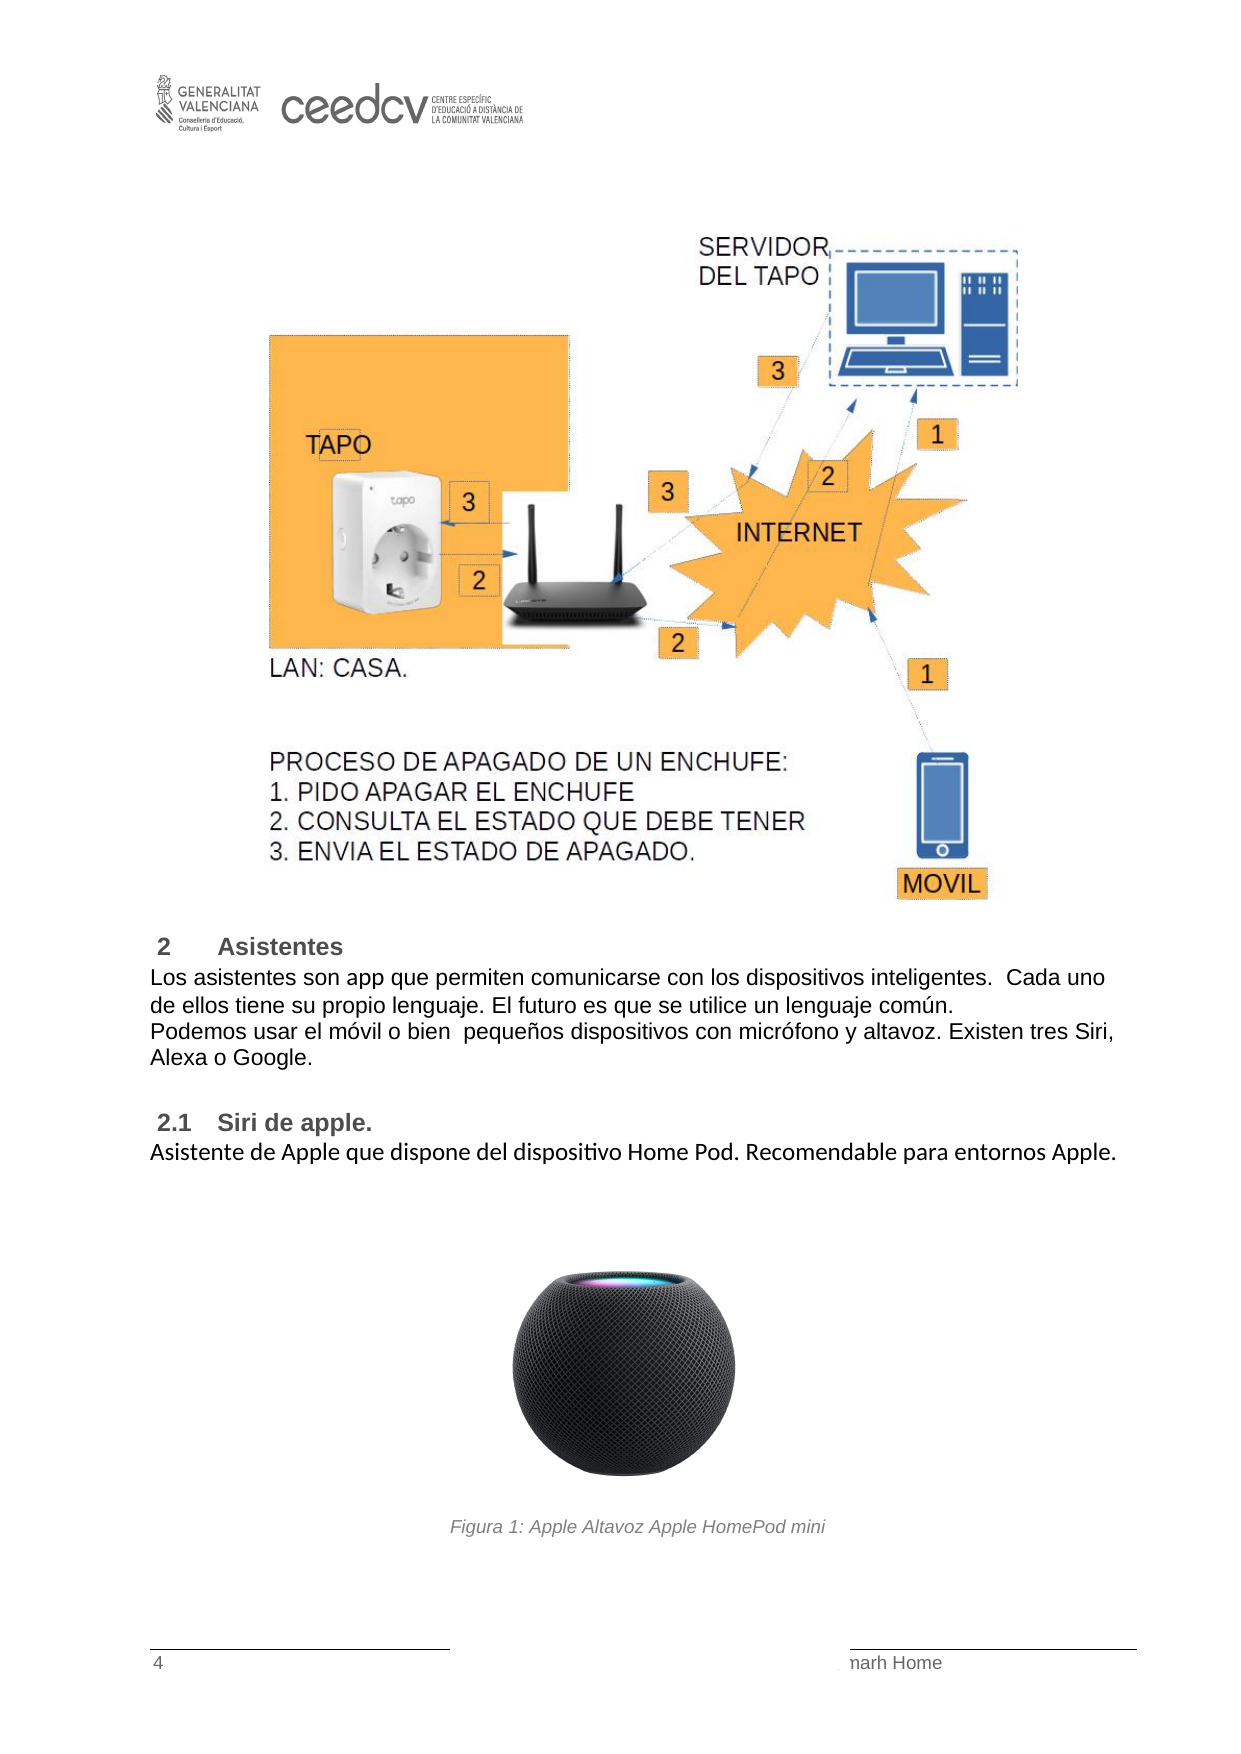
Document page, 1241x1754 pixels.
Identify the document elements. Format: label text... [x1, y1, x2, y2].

picture [269, 236, 1018, 900]
text Los asistentes son app que permiten comunicarse con los dispositivos inteligentes. Cada uno de ellos tiene su propio lenguaje. El futuro es que se utilice un lenguaje común. [150, 961, 1137, 1018]
subtitle Siri de apple. [150, 1109, 1137, 1137]
text Figura 1: Apple Altavoz Apple HomePod mini [450, 1252, 850, 1537]
subtitle Asistentes [150, 934, 1137, 961]
picture [481, 1231, 767, 1516]
picture [155, 75, 523, 132]
text Asistente de Apple que dispone del dispositivo Home Pod. Recomendable para entornos Apple. [150, 1137, 1137, 1167]
text Podemos usar el móvil o bien pequeños dispositivos con micrófono y altavoz. Existen tres Siri, Alexa o Google. [150, 1018, 1137, 1071]
